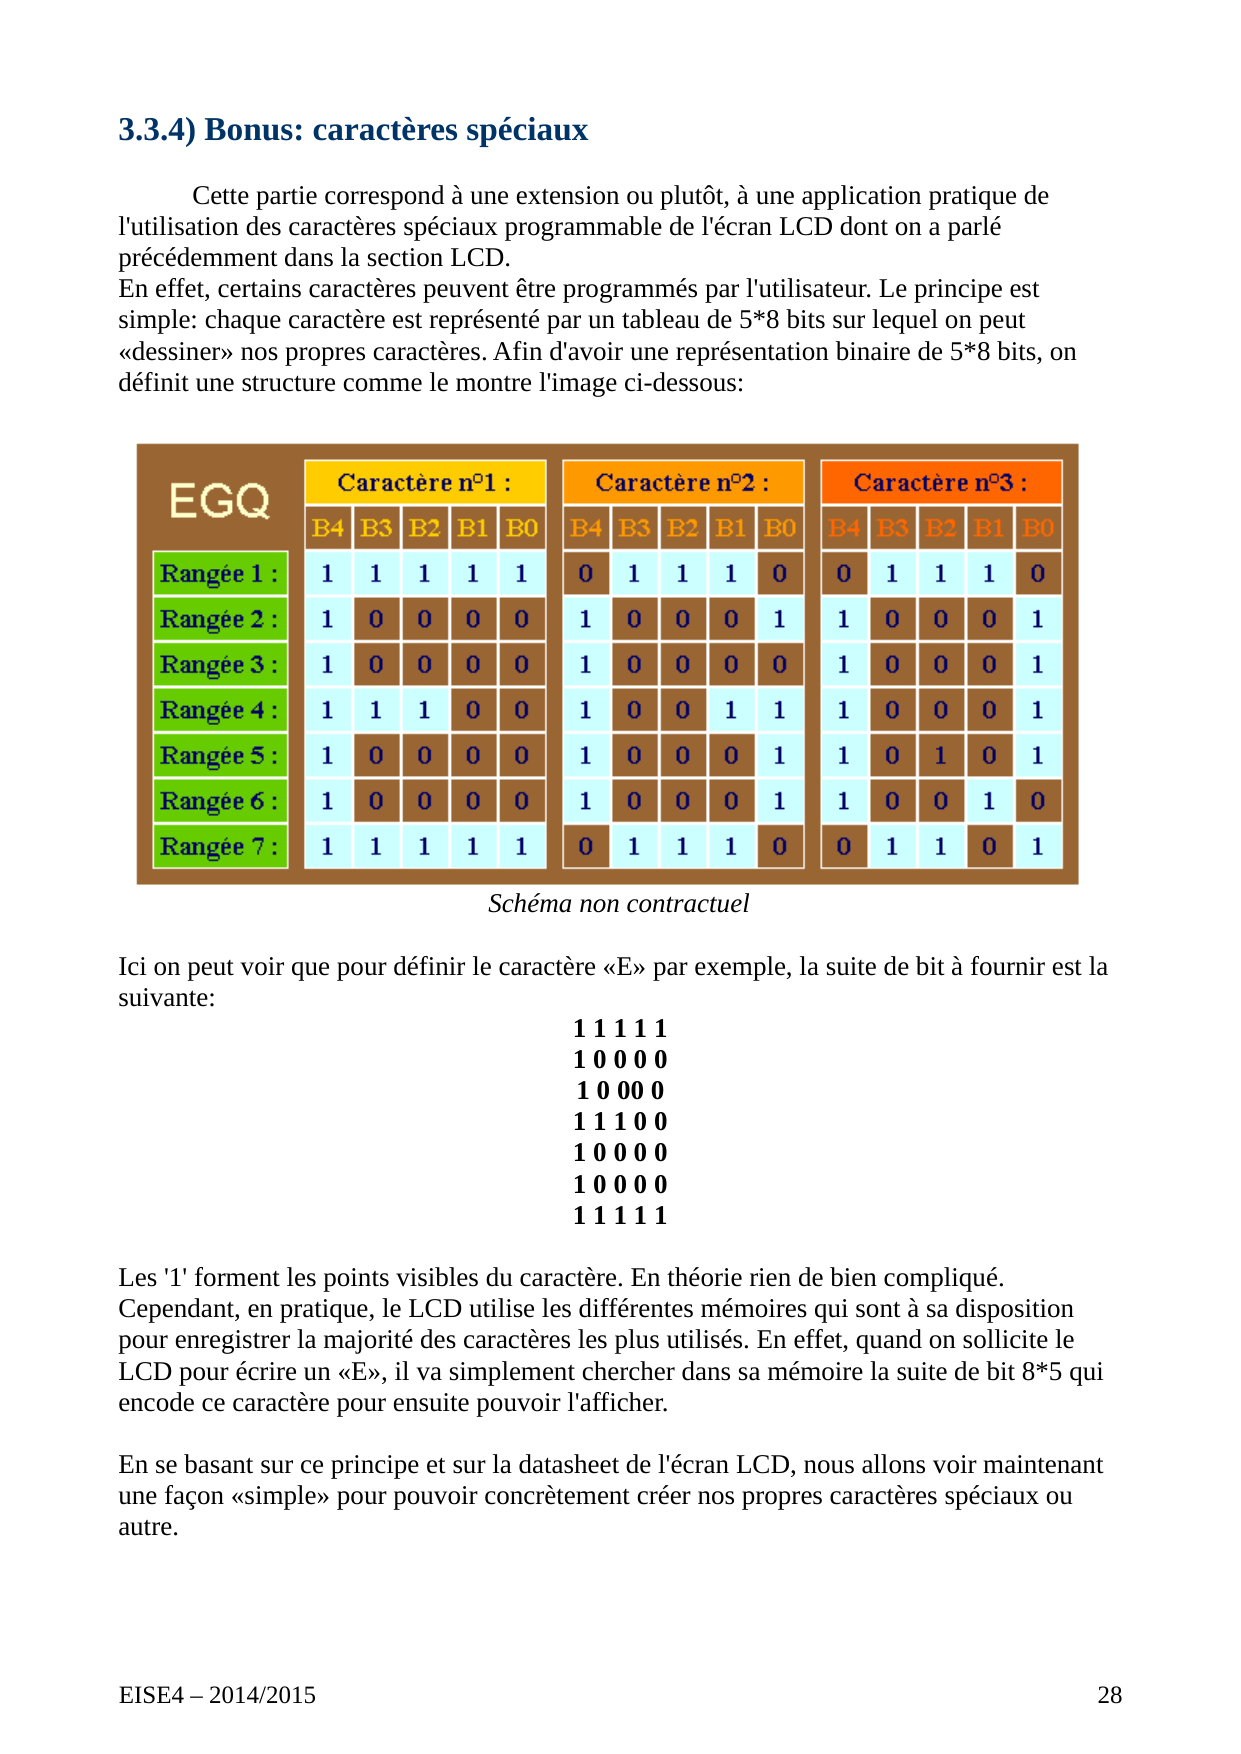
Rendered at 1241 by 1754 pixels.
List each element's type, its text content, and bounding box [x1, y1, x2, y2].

text Les '1' forment les points visibles du caractère. En théorie rien de bien compliqué. Cependant, en pratique, le LCD utilise les différentes mémoires qui sont à sa disposition pour enregistrer la majorité des caractères les plus utilisés. En effet, quand on sollicite le LCD pour écrire un «E», il va simplement chercher dans sa mémoire la suite de bit 8*5 qui encode ce caractère pour ensuite pouvoir l'afficher. [118, 1261, 1122, 1417]
text 1 1 1 1 1 [118, 1199, 1122, 1230]
text 1 0 00 0 [118, 1074, 1122, 1105]
text En se basant sur ce principe et sur la datasheet de l'écran LCD, nous allons voir maintenant une façon «simple» pour pouvoir concrètement créer nos propres caractères spéciaux ou autre. [118, 1448, 1122, 1541]
text 1 0 0 0 0 [118, 1043, 1122, 1074]
text 3.3.4) Bonus: caractères spéciaux [118, 109, 1122, 148]
text Ici on peut voir que pour définir le caractère «E» par exemple, la suite de bit à fournir est la suivante: [118, 950, 1122, 1012]
text Cette partie correspond à une extension ou plutôt, à une application pratique de l'utilisation des caractères spéciaux programmable de l'écran LCD dont on a parlé précédemment dans la section LCD. [118, 179, 1122, 272]
text 1 1 1 0 0 [118, 1105, 1122, 1137]
picture [134, 442, 1082, 888]
text Schéma non contractuel [118, 428, 1122, 918]
text En effet, certains caractères peuvent être programmés par l'utilisateur. Le principe est simple: chaque caractère est représenté par un tableau de 5*8 bits sur lequel on peut «dessiner» nos propres caractères. Afin d'avoir une représentation binaire de 5*8 bits, on définit une structure comme le montre l'image ci-dessous: [118, 272, 1122, 397]
text 1 0 0 0 0 [118, 1168, 1122, 1199]
text 1 0 0 0 0 [118, 1137, 1122, 1168]
text 1 1 1 1 1 [118, 1012, 1122, 1043]
